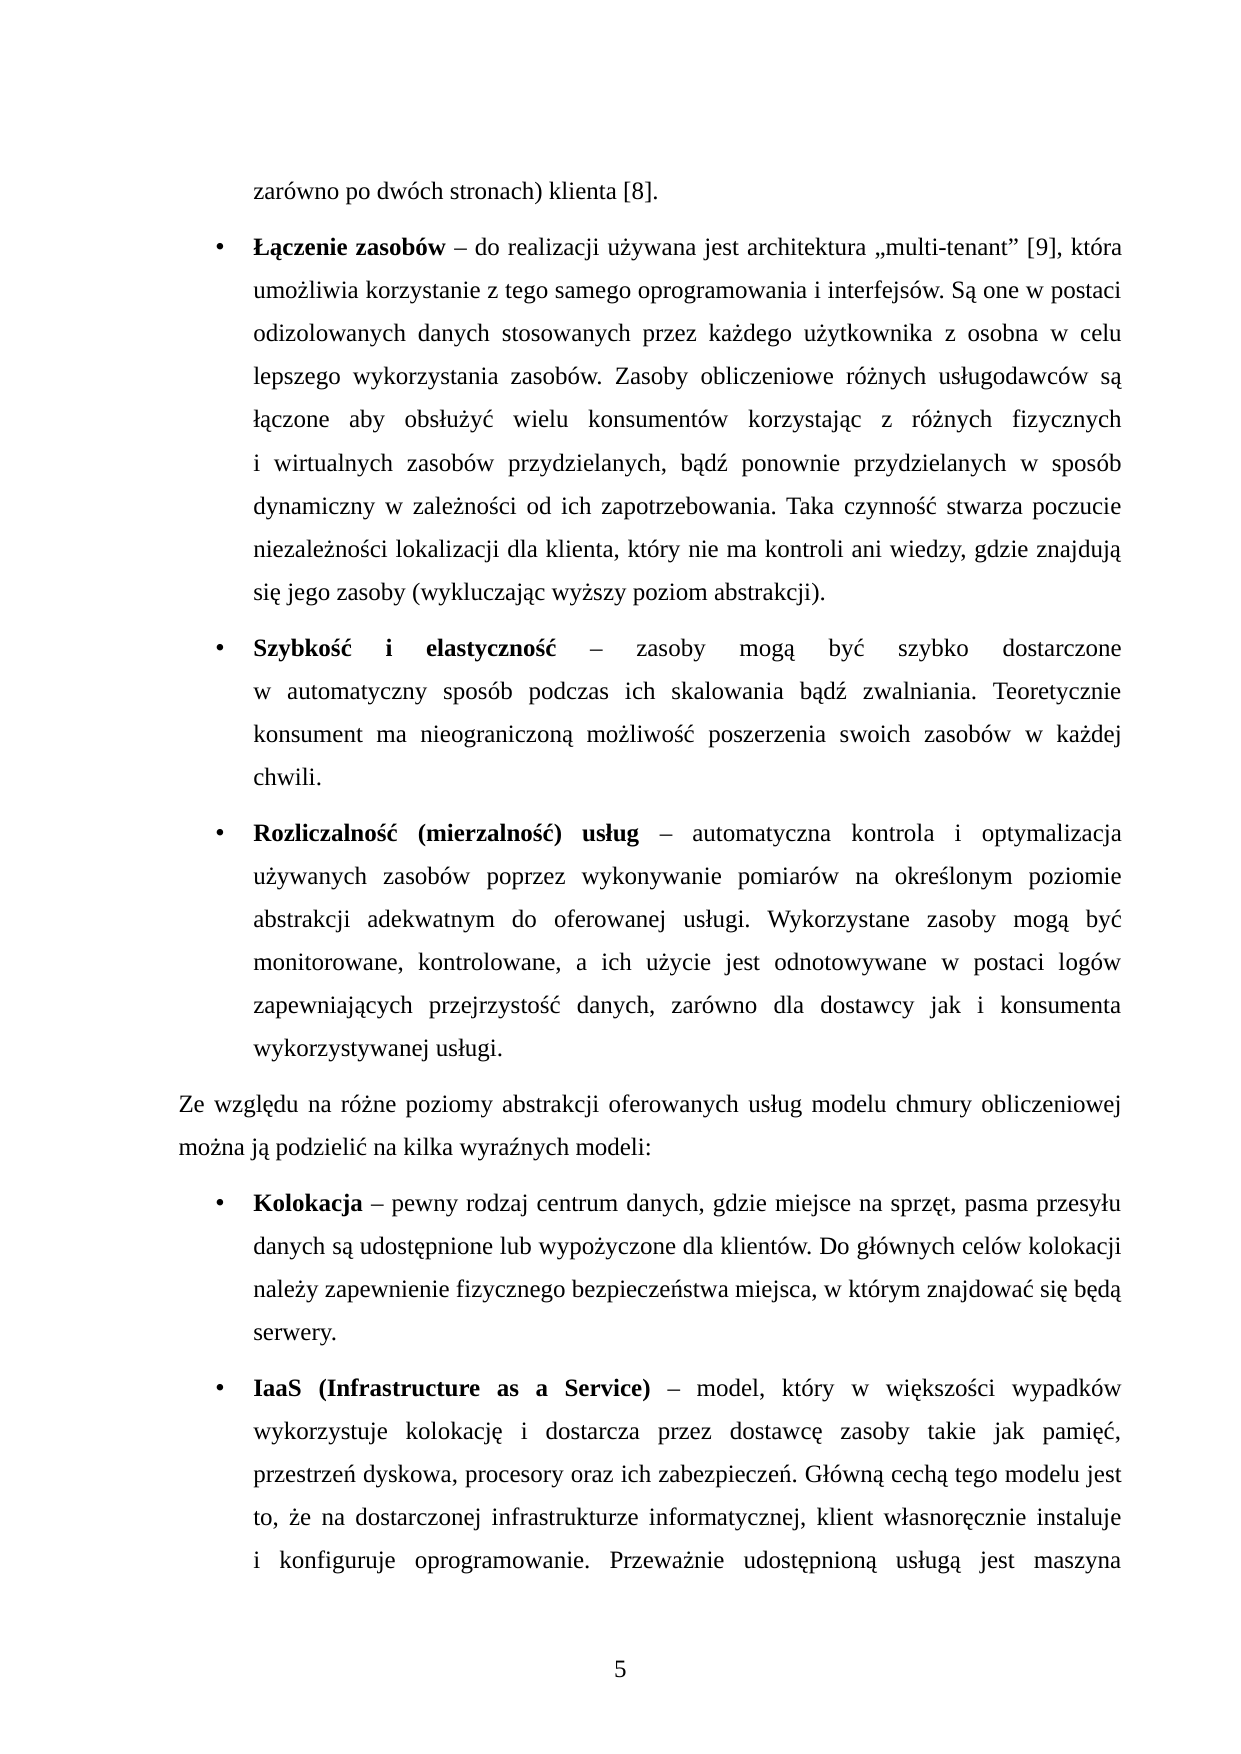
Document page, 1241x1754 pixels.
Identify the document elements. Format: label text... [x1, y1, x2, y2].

list IaaS (Infrastructure as a Service) – model, który w większości wypadków wykorzystuje kolokację i dostarcza przez dostawcę zasoby takie jak pamięć, przestrzeń dyskowa, procesory oraz ich zabezpieczeń. Główną cechą tego modelu jest to, że na dostarczonej infrastrukturze informatycznej, klient własnoręcznie instaluje i konfiguruje oprogramowanie. Przeważnie udostępnioną usługą jest maszyna [216, 1373, 1122, 1574]
list Łączenie zasobów – do realizacji używana jest architektura „multi-tenant” [9], która umożliwia korzystanie z tego samego oprogramowania i interfejsów. Są one w postaci odizolowanych danych stosowanych przez każdego użytkownika z osobna w celu lepszego wykorzystania zasobów. Zasoby obliczeniowe różnych usługodawców są łączone aby obsłużyć wielu konsumentów korzystając z różnych fizycznych i wirtualnych zasobów przydzielanych, bądź ponownie przydzielanych w sposób dynamiczny w zależności od ich zapotrzebowania. Taka czynność stwarza poczucie niezależności lokalizacji dla klienta, który nie ma kontroli ani wiedzy, gdzie znajdują się jego zasoby (wykluczając wyższy poziom abstrakcji). [216, 232, 1122, 606]
list Kolokacja – pewny rodzaj centrum danych, gdzie miejsce na sprzęt, pasma przesyłu danych są udostępnione lub wypożyczone dla klientów. Do głównych celów kolokacji należy zapewnienie fizycznego bezpieczeństwa miejsca, w którym znajdować się będą serwery. [216, 1188, 1122, 1346]
list Rozliczalność (mierzalność) usług – automatyczna kontrola i optymalizacja używanych zasobów poprzez wykonywanie pomiarów na określonym poziomie abstrakcji adekwatnym do oferowanej usługi. Wykorzystane zasoby mogą być monitorowane, kontrolowane, a ich użycie jest odnotowywane w postaci logów zapewniających przejrzystość danych, zarówno dla dostawcy jak i konsumenta wykorzystywanej usługi. [216, 818, 1122, 1062]
list zarówno po dwóch stronach) klienta [8]. [216, 176, 1122, 205]
text Ze względu na różne poziomy abstrakcji oferowanych usług modelu chmury obliczeniowej można ją podzielić na kilka wyraźnych modeli: [178, 1089, 1122, 1161]
list Szybkość i elastyczność – zasoby mogą być szybko dostarczone w automatyczny sposób podczas ich skalowania bądź zwalniania. Teoretycznie konsument ma nieograniczoną możliwość poszerzenia swoich zasobów w każdej chwili. [216, 633, 1122, 791]
